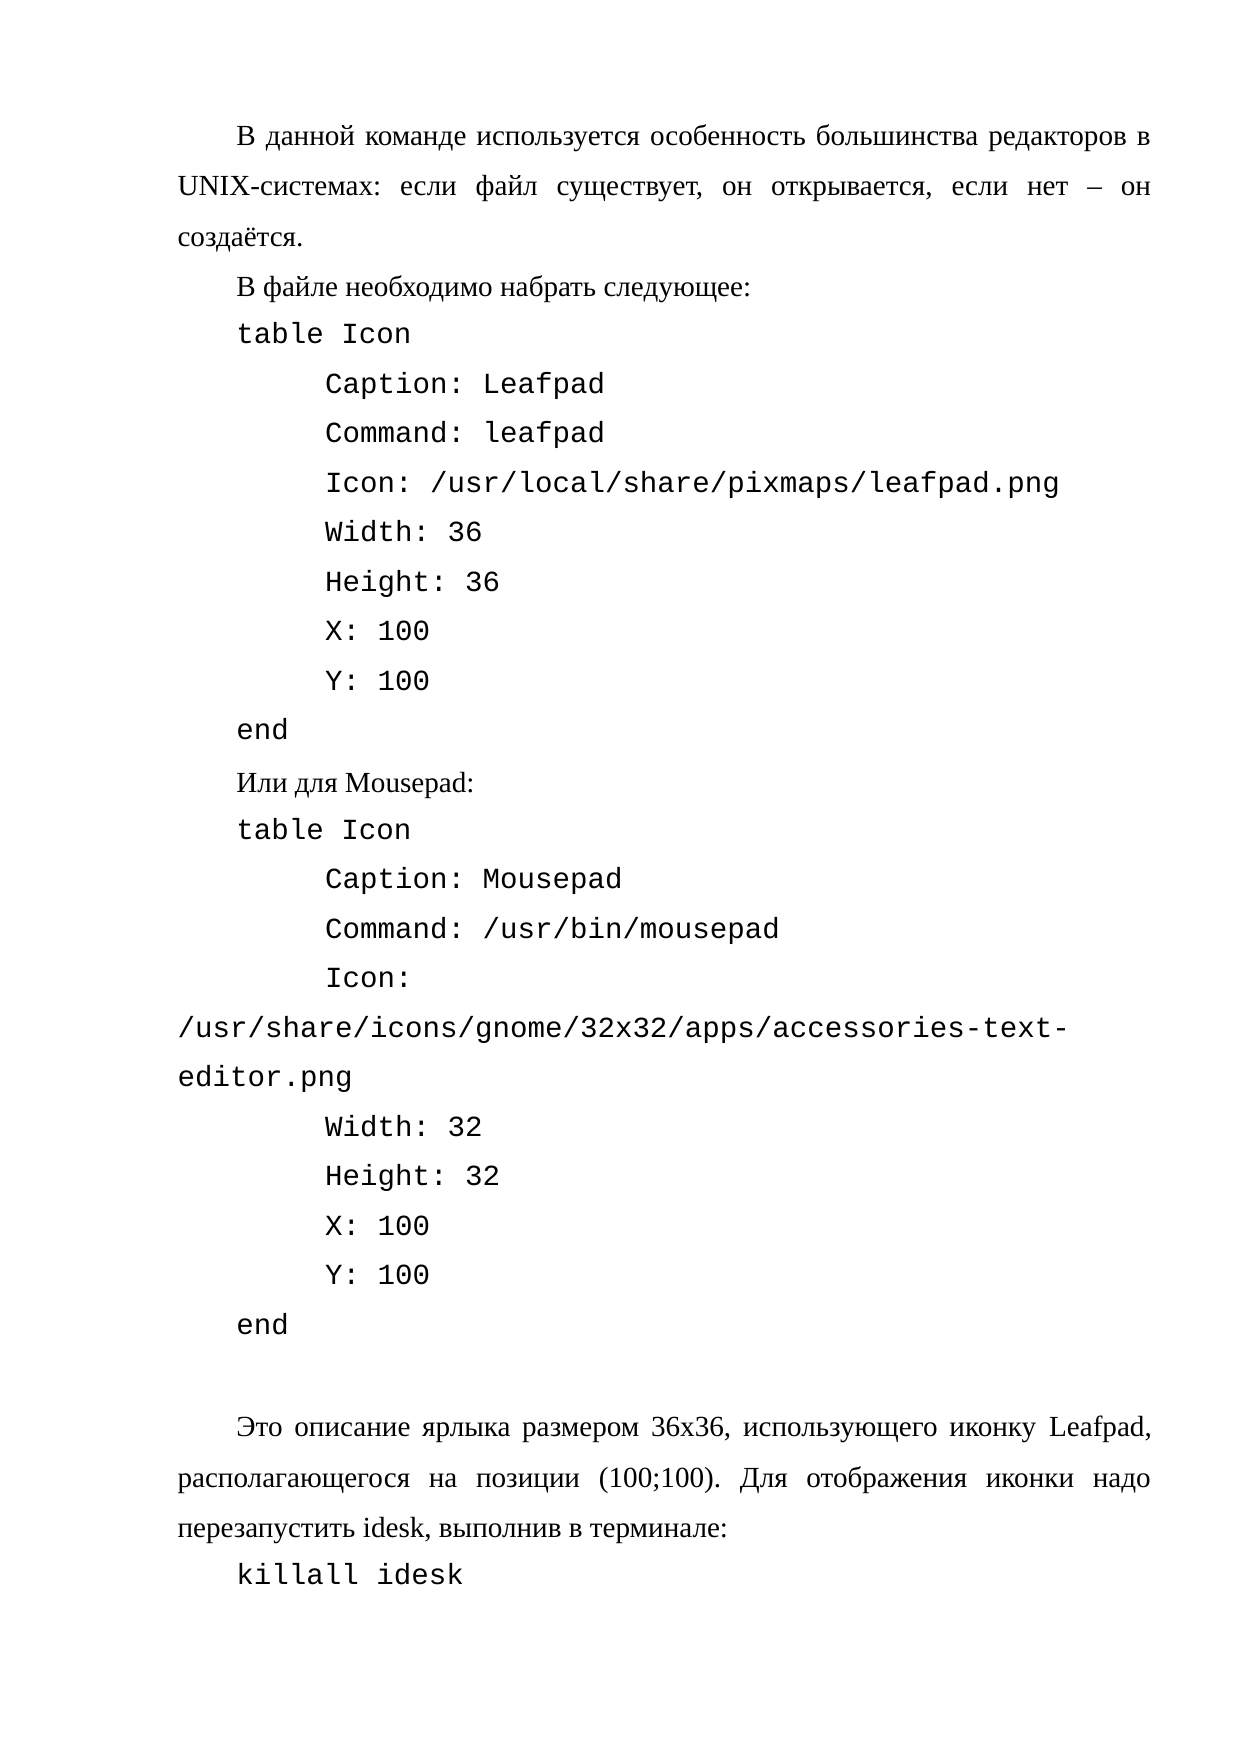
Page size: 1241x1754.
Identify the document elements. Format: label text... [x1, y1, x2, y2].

text Y: 100 [177, 1260, 1152, 1293]
text X: 100 [177, 616, 1152, 649]
text Width: 36 [177, 517, 1152, 550]
text Или для Mousepad: [177, 765, 1152, 798]
text Caption: Leafpad [177, 369, 1152, 402]
text end [177, 1310, 1152, 1343]
text X: 100 [177, 1211, 1152, 1244]
text Command: /usr/bin/mousepad [177, 914, 1152, 947]
text Width: 32 [177, 1112, 1152, 1145]
text Caption: Mousepad [177, 864, 1152, 897]
text В файле необходимо набрать следующее: [177, 269, 1152, 303]
text Height: 32 [177, 1161, 1152, 1194]
text end [177, 715, 1152, 748]
text table Icon [177, 319, 1152, 352]
text Command: leafpad [177, 418, 1152, 451]
text killall idesk [177, 1561, 1152, 1593]
text Это описание ярлыка размером 36х36, использующего иконку Leafpad, располагающегося на позиции (100;100). Для отображения иконки надо перезапустить idesk, выполнив в терминале: [177, 1409, 1152, 1544]
text table Icon [177, 815, 1152, 848]
text Icon: /usr/share/icons/gnome/32x32/apps/accessories-text-editor.png [177, 963, 1152, 1095]
text В данной команде используется особенность большинства редакторов в UNIX-системах: если файл существует, он открывается, если нет – он создаётся. [177, 118, 1152, 252]
text Y: 100 [177, 666, 1152, 699]
text Height: 36 [177, 567, 1152, 600]
text Icon: /usr/local/share/pixmaps/leafpad.png [177, 468, 1152, 501]
